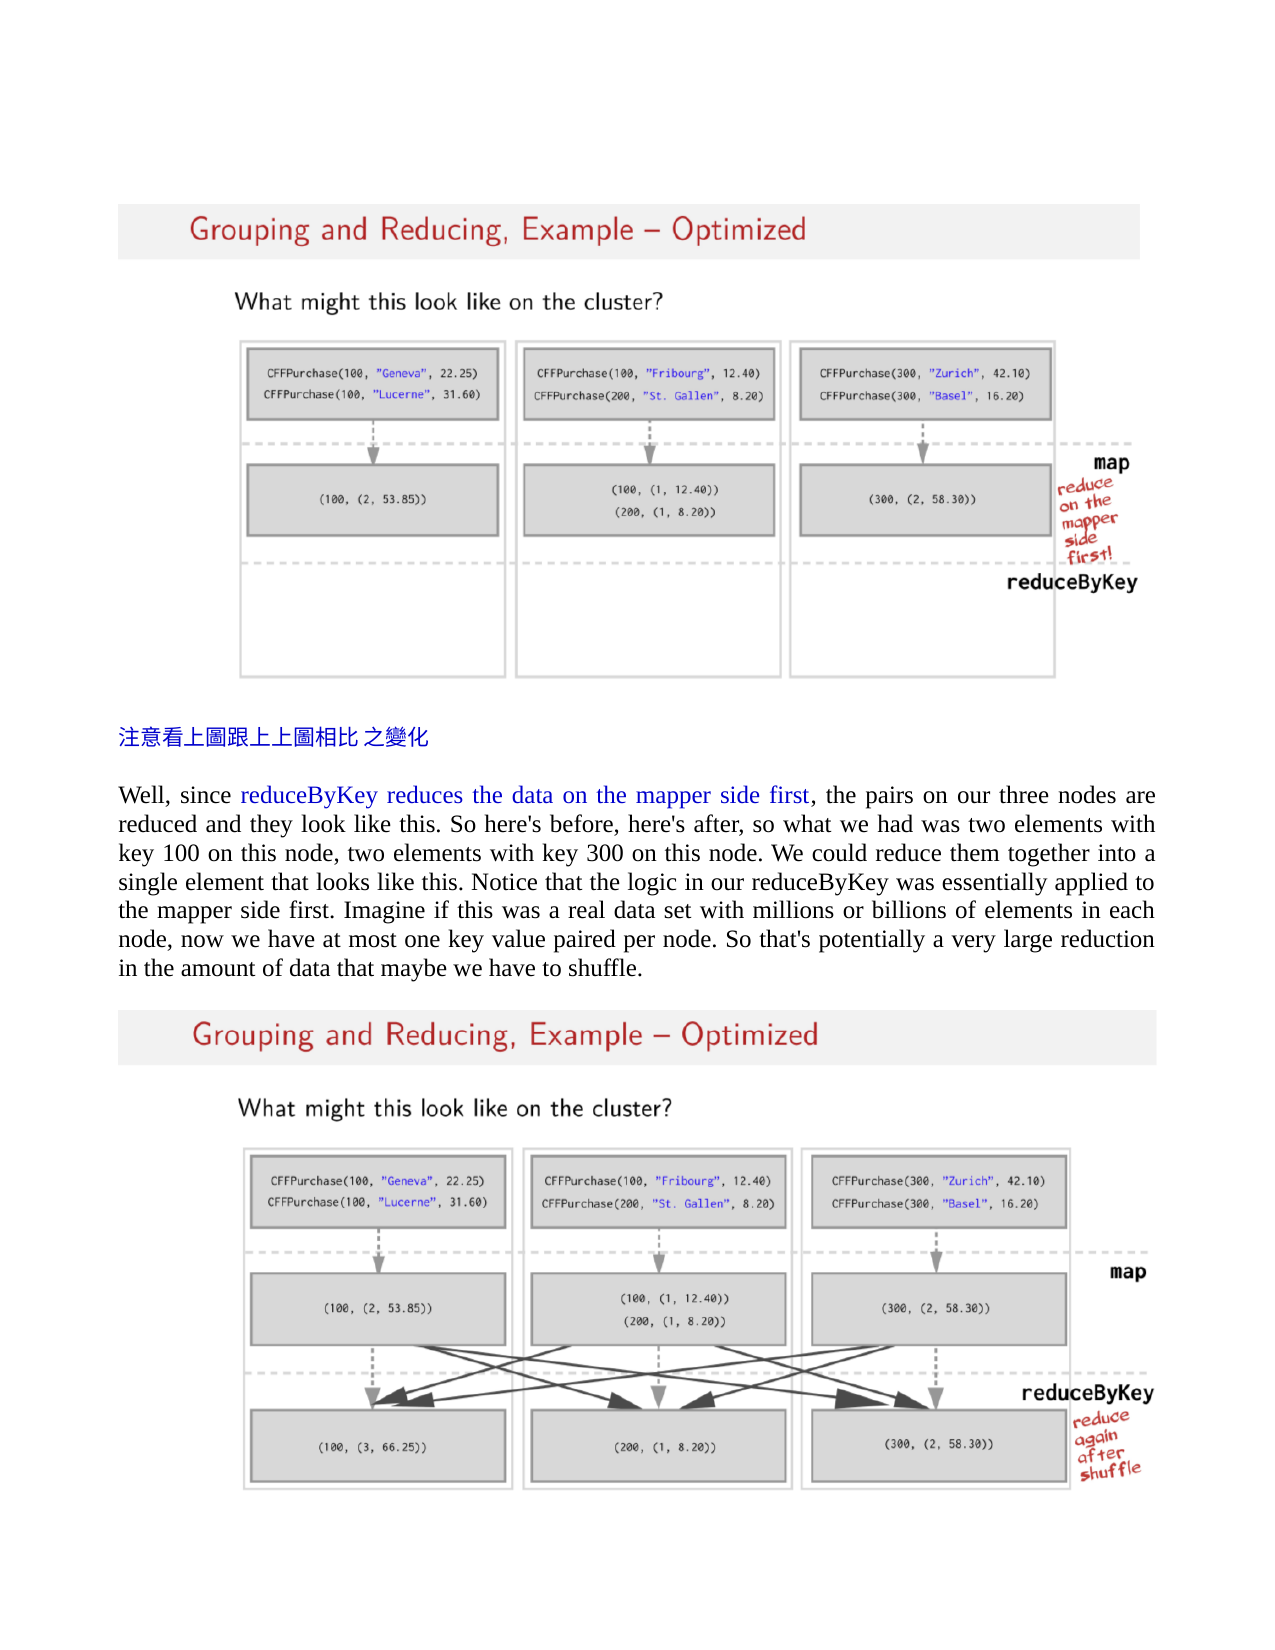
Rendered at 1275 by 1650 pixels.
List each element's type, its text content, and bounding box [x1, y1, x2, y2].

text 注意看上圖跟上上圖相比 之變化 [118, 720, 1157, 752]
picture [118, 1010, 1157, 1494]
picture [118, 204, 1157, 692]
text Well, since reduceByKey reduces the data on the mapper side first, the pairs on our three nodes are reduced and they look like this. So here's before, here's after, so what we had was two elements with key 100 on this node, two elements with key 300 on this node. We could reduce them together into a single element that looks like this. Notice that the logic in our reduceByKey was essentially applied to the mapper side first. Imagine if this was a real data set with millions or billions of elements in each node, now we have at most one key value paired per node. So that's potentially a very large reduction in the amount of data that maybe we have to shuffle. [118, 780, 1157, 982]
